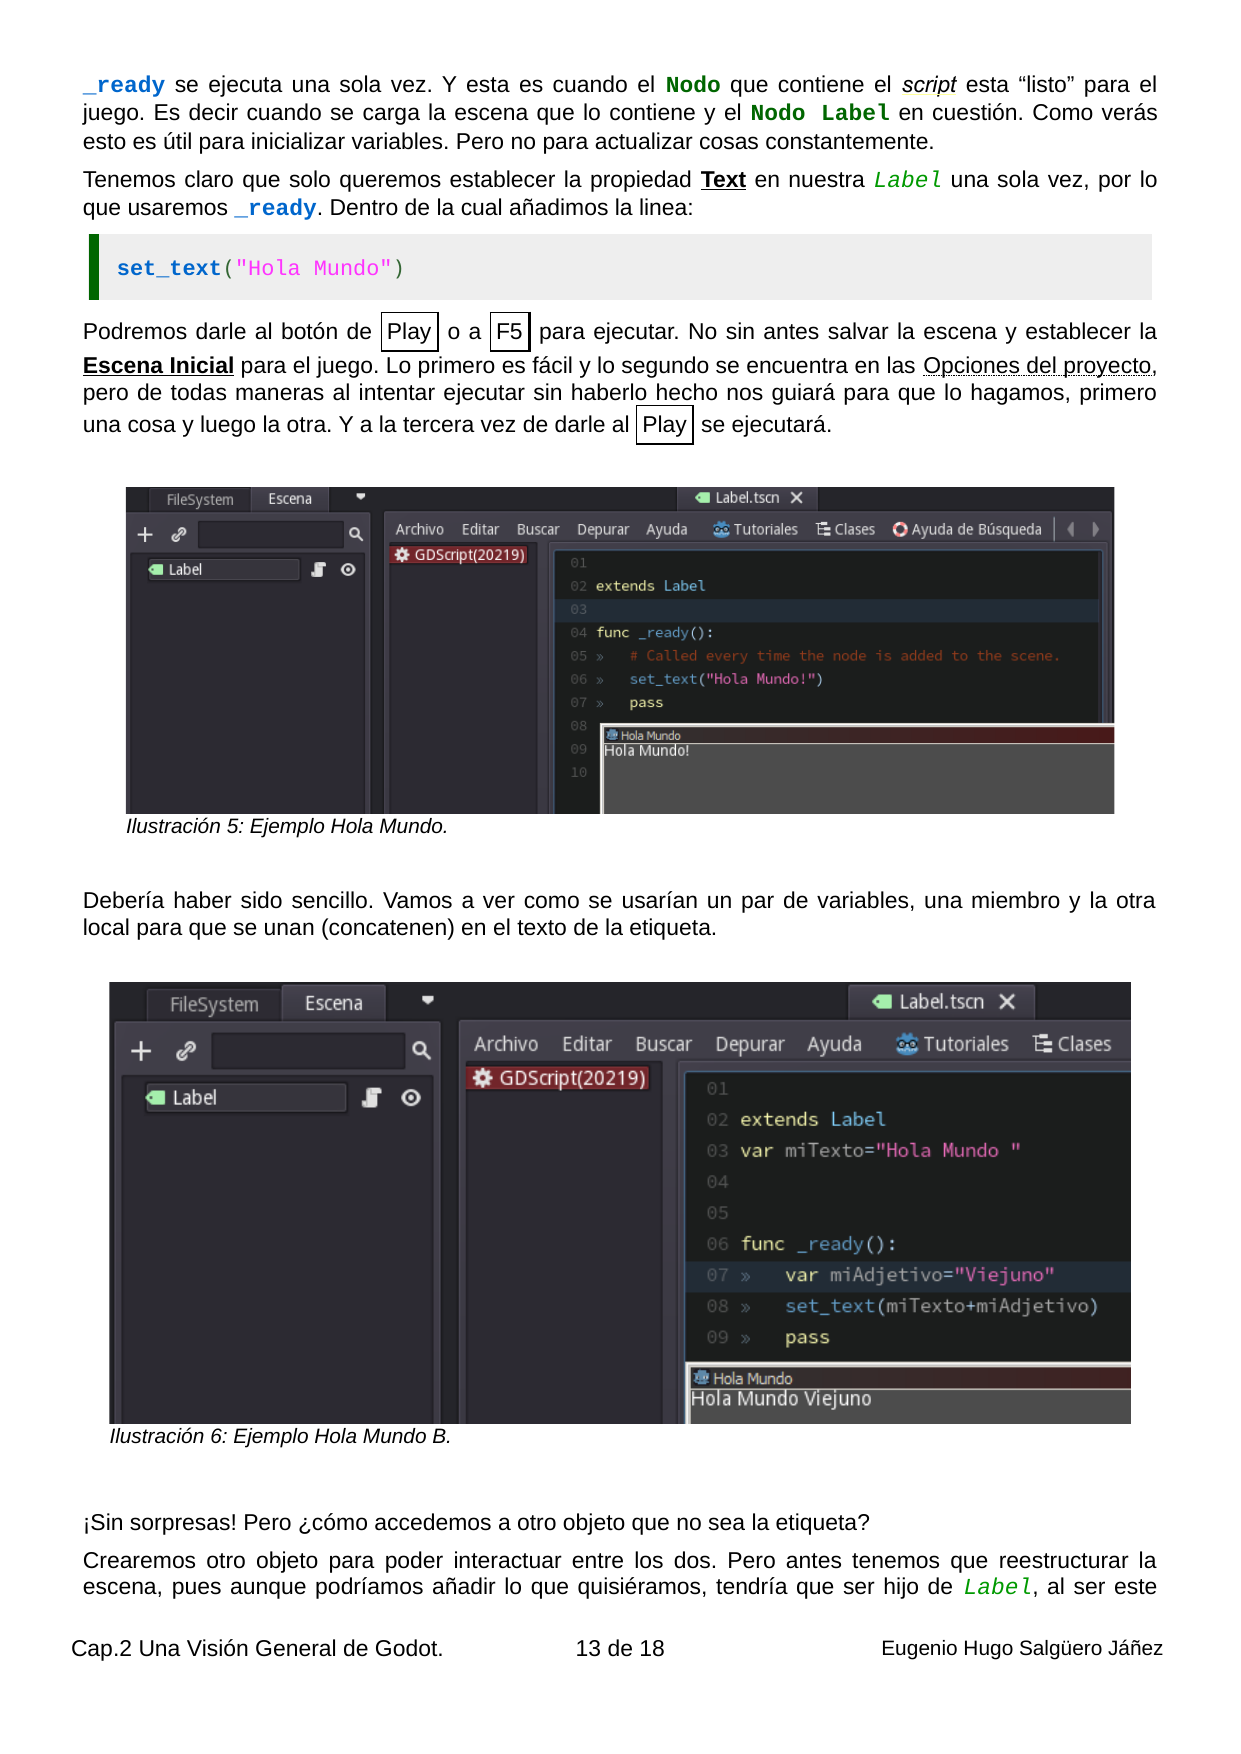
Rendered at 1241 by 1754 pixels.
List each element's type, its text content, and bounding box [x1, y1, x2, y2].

picture [125, 487, 1115, 814]
text Ilustración 6: Ejemplo Hola Mundo B. [109, 1424, 1131, 1448]
text Debería haber sido sencillo. Vamos a ver como se usarían un par de variables, una miembro y la otra local para que se unan (concatenen) en el texto de la etiqueta. [83, 887, 1158, 940]
text ¡Sin sorpresas! Pero ¿cómo accedemos a otro objeto que no sea la etiqueta? [83, 1509, 1158, 1535]
picture [109, 982, 1131, 1424]
text Podremos darle al botón de Play o a F5 para ejecutar. No sin antes salvar la escena y establecer la Escena Inicial para el juego. Lo primero es fácil y lo segundo se encuentra en las Opciones del proyecto, pero de todas maneras al intentar ejecutar sin haberlo hecho nos guiará para que lo hagamos, primero una cosa y luego la otra. Y a la tercera vez de darle al Play se ejecutará. [83, 312, 1158, 445]
text Crearemos otro objeto para poder interactuar entre los dos. Pero antes tenemos que reestructurar la escena, pues aunque podríamos añadir lo que quisiéramos, tendría que ser hijo de Label, al ser este [83, 1547, 1158, 1602]
text Ilustración 5: Ejemplo Hola Mundo. [126, 814, 1114, 837]
text set_text("Hola Mundo") [99, 234, 1152, 300]
text Tenemos claro que solo queremos establecer la propiedad Text en nuestra Label una sola vez, por lo que usaremos _ready. Dentro de la cual añadimos la linea: [83, 166, 1158, 222]
text _ready se ejecuta una sola vez. Y esta es cuando el Nodo que contiene el script esta “listo” para el juego. Es decir cuando se carga la escena que lo contiene y el Nodo Label en cuestión. Como verás esto es útil para inicializar variables. Pero no para actualizar cosas constantemente. [83, 71, 1158, 154]
